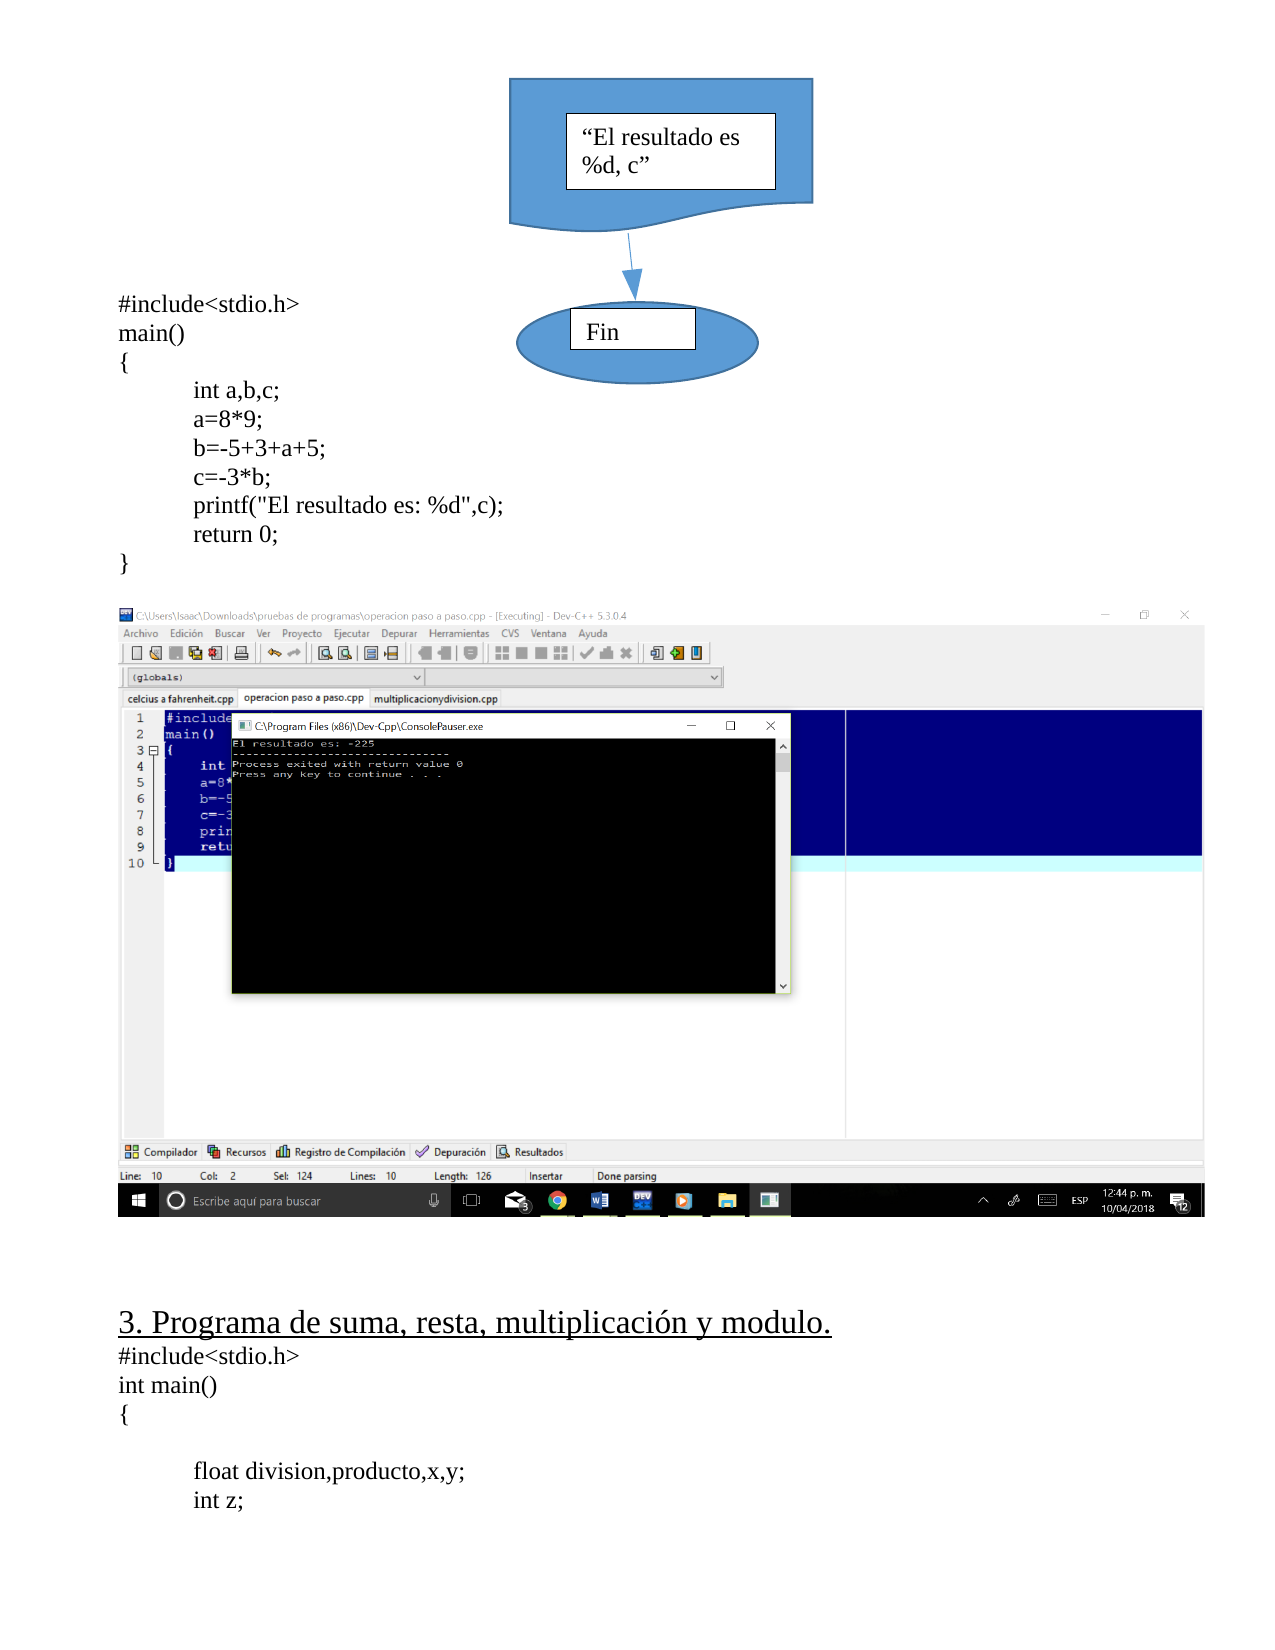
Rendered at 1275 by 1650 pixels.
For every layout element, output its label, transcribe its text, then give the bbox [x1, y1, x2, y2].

text printf("El resultado es: %d",c); [118, 490, 1205, 519]
text [719, 347, 1205, 375]
text [738, 318, 1205, 347]
text int main() [118, 1370, 1205, 1399]
text 3. Programa de suma, resta, multiplicación y modulo. [118, 1303, 1205, 1341]
text c=-3*b; [118, 462, 1205, 490]
text int z; [118, 1485, 1205, 1514]
text #include<stdio.h> [118, 289, 635, 318]
text float division,producto,x,y; [118, 1456, 1205, 1485]
text “El resultado es %d, c” [582, 122, 760, 179]
text { [118, 1399, 1205, 1427]
text int a,b,c; [118, 375, 1205, 404]
text a=8*9; [118, 404, 1205, 433]
text { [118, 347, 556, 375]
text Fin [586, 317, 680, 341]
text [571, 309, 695, 349]
text } [118, 548, 1205, 577]
text main() [118, 318, 537, 347]
text [636, 289, 1205, 318]
text #include<stdio.h> [118, 1341, 1205, 1370]
text return 0; [118, 519, 1205, 548]
text b=-5+3+a+5; [118, 433, 1205, 462]
